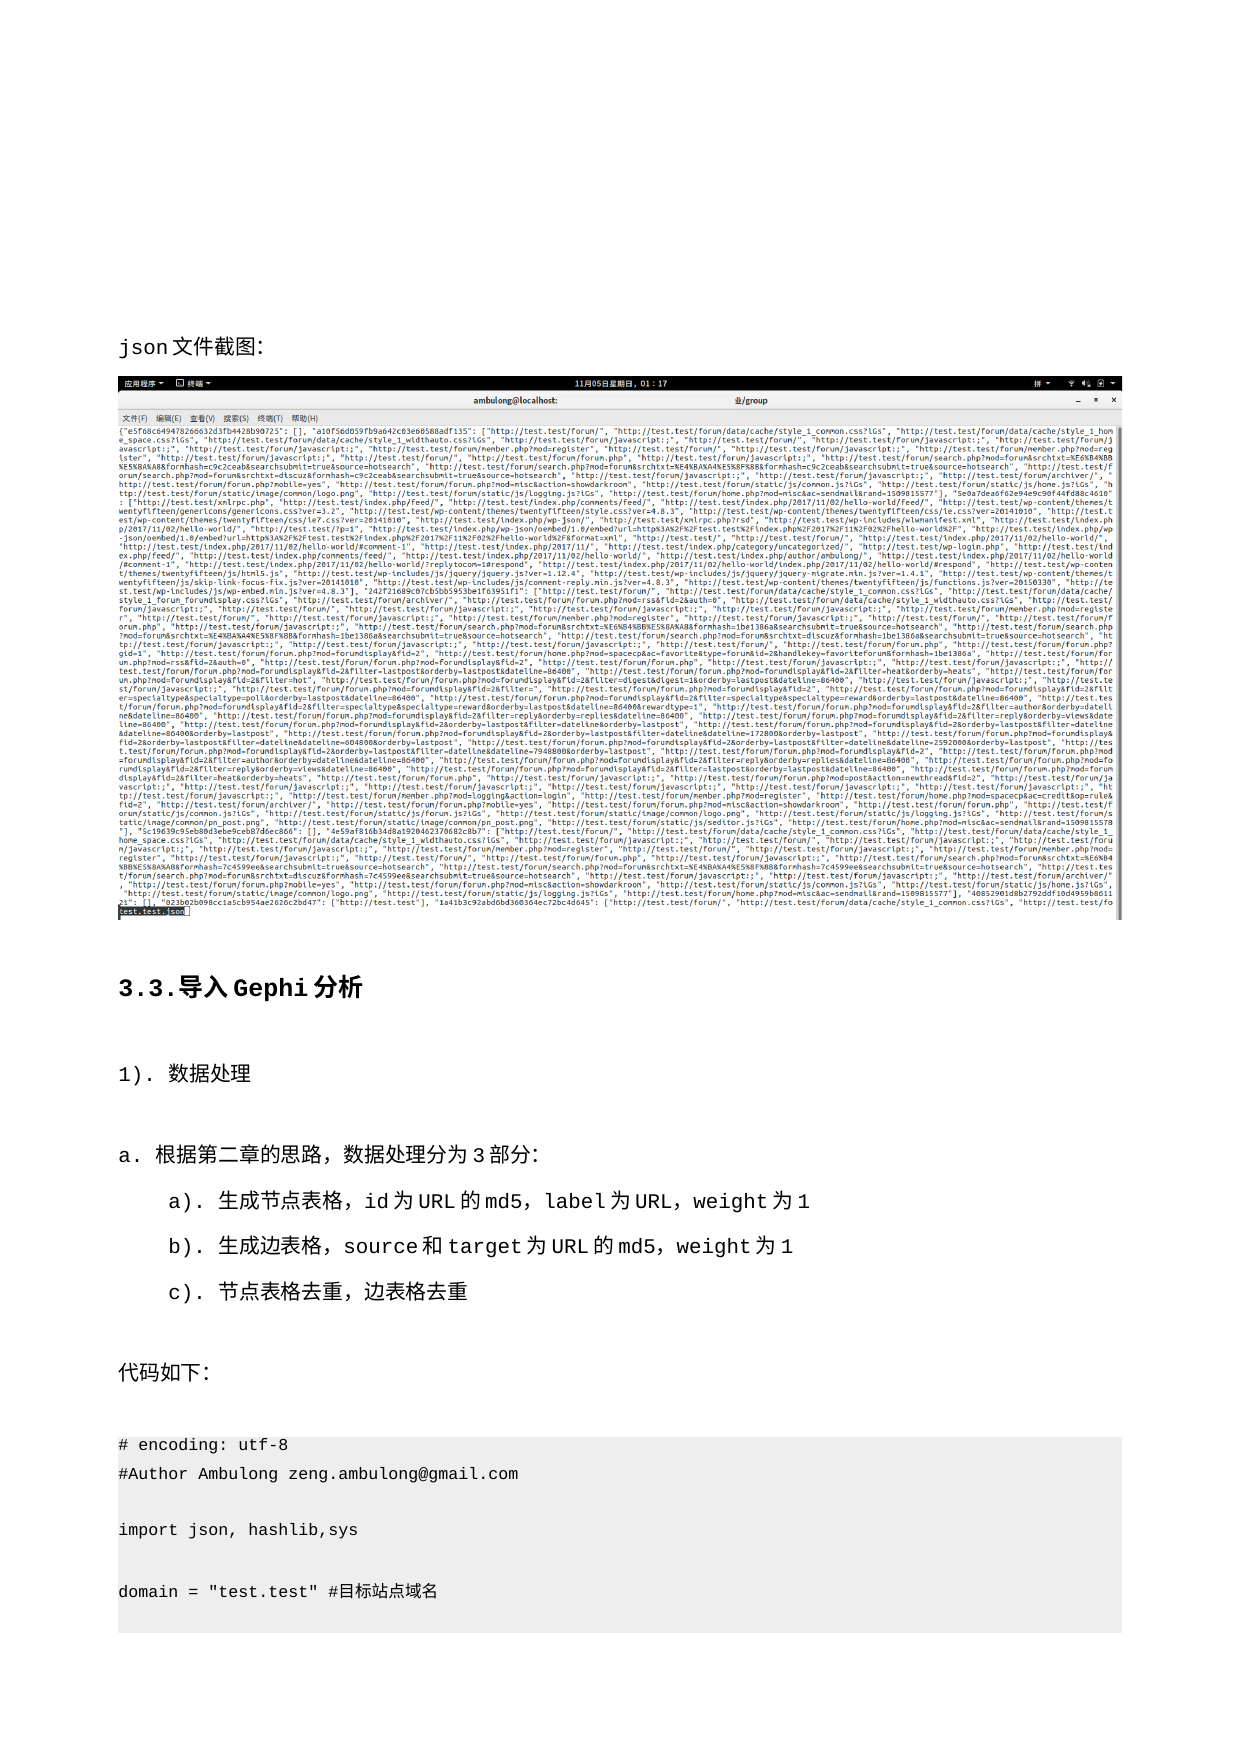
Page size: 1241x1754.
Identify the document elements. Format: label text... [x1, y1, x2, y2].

text json文件截图： [118, 331, 1122, 361]
text domain = "test.test" #目标站点域名 [118, 1578, 1122, 1602]
text a. 根据第二章的思路，数据处理分为3部分： [118, 1138, 1122, 1169]
text #Author Ambulong zeng.ambulong@gmail.com [118, 1465, 1122, 1484]
text 3.3.导入Gephi分析 [118, 967, 1122, 1004]
text # encoding: utf-8 [118, 1437, 1122, 1456]
text 1). 数据处理 [118, 1057, 1122, 1088]
text b). 生成边表格，source和target为URL的md5，weight为1 [118, 1229, 1122, 1260]
text 代码如下： [118, 1356, 1122, 1386]
text c). 节点表格去重，边表格去重 [118, 1275, 1122, 1306]
picture [118, 376, 1123, 920]
text import json, hashlib,sys [118, 1522, 1122, 1541]
text a). 生成节点表格，id为URL的md5，label为URL，weight为1 [118, 1184, 1122, 1214]
